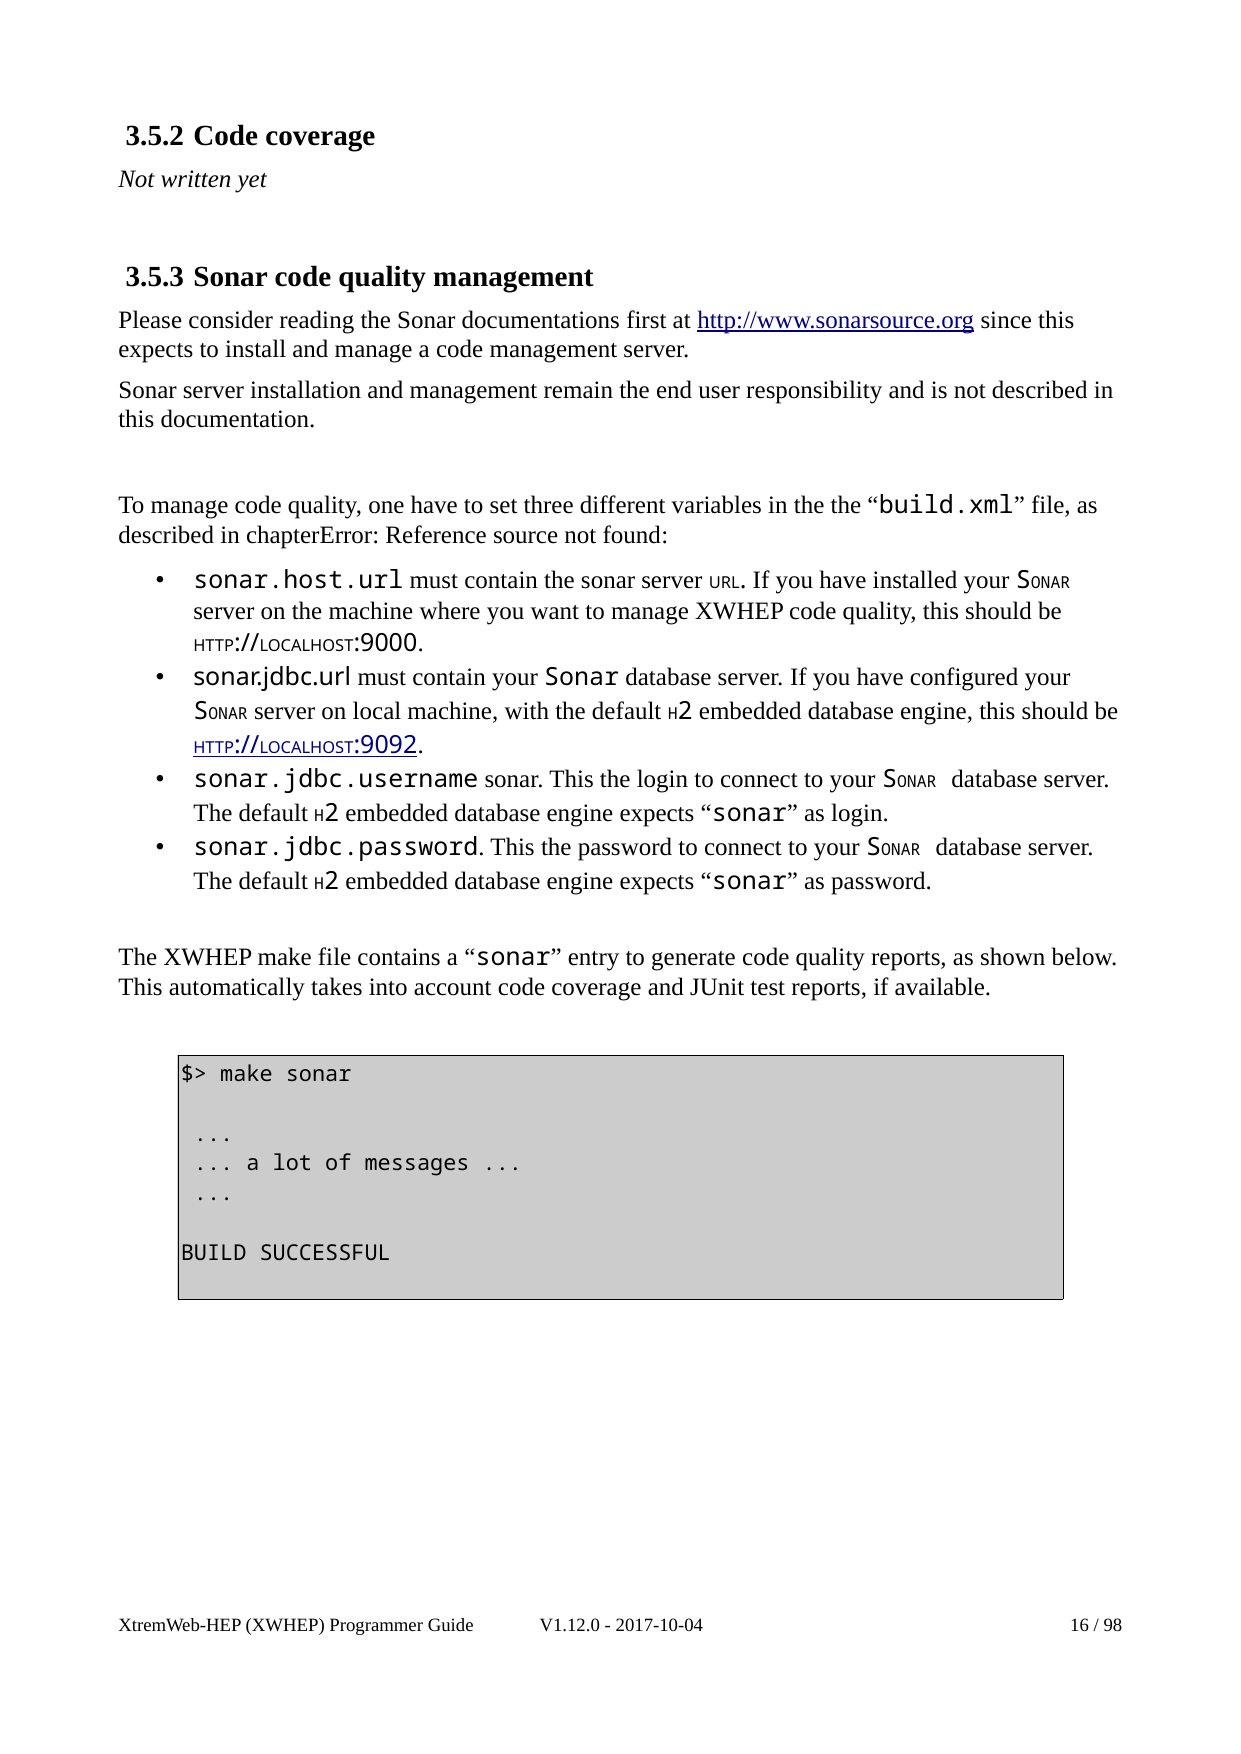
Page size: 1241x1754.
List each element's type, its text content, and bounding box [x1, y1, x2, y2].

text The XWHEP make file contains a “sonar” entry to generate code quality reports, as shown below. This automatically takes into account code coverage and JUnit test reports, if available. [118, 938, 1122, 1001]
text $> make sonar [179, 1056, 1063, 1085]
text ... [179, 1174, 1063, 1204]
text To manage code quality, one have to set three different variables in the the “build.xml” file, as described in chapterErreur : source de la référence non trouvée: [118, 486, 1122, 549]
list sonar.jdbc.username sonar. This the login to connect to your Sonar database server. The default h2 embedded database engine expects “sonar” as login. [156, 761, 1122, 829]
text ... a lot of messages ... [179, 1144, 1063, 1174]
text Please consider reading the Sonar documentations first at http://www.sonarsource.org since this expects to install and manage a code management server. [118, 305, 1122, 363]
text Sonar server installation and management remain the end user responsibility and is not described in this documentation. [118, 375, 1122, 433]
subtitle Sonar code quality management [118, 259, 1122, 293]
list sonar.jdbc.password. This the password to connect to your Sonar database server. The default h2 embedded database engine expects “sonar” as password. [156, 829, 1122, 897]
subtitle Code coverage [118, 118, 1122, 152]
text ... [179, 1114, 1063, 1144]
text Not written yet [118, 164, 1122, 193]
text BUILD SUCCESSFUL [179, 1234, 1063, 1263]
list sonar.host.url must contain the sonar server url. If you have installed your Sonar server on the machine where you want to manage XWHEP code quality, this should be http://localhost:9000. [156, 562, 1122, 659]
list sonar.jdbc.url must contain your Sonar database server. If you have configured your Sonar server on local machine, with the default h2 embedded database engine, this should be http://localhost:9092. [156, 659, 1122, 761]
